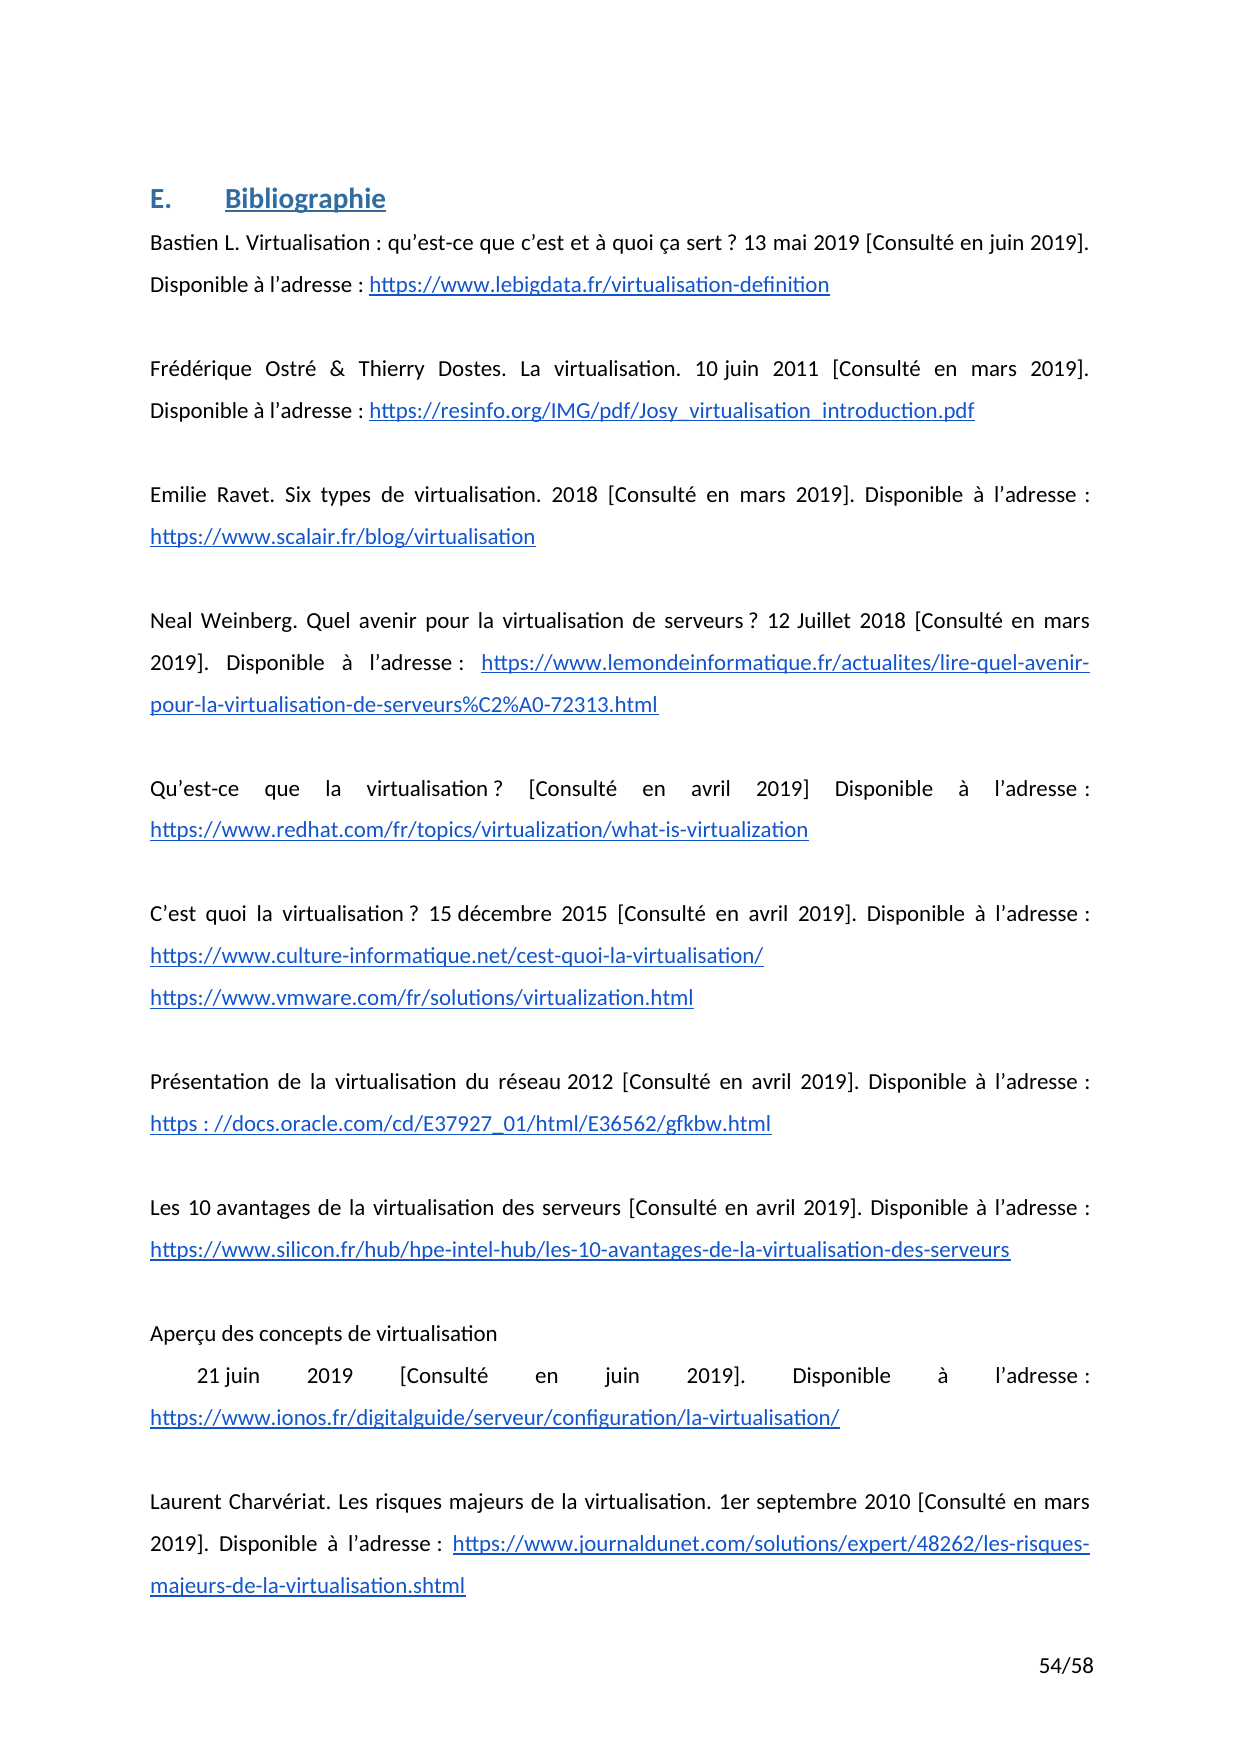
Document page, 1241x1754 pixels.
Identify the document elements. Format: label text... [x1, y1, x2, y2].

text Neal Weinberg. Quel avenir pour la virtualisation de serveurs ? 12 Juillet 2018 [Consulté en mars 2019]. Disponible à l’adresse : https://www.lemondeinformatique.fr/actualites/lire-quel-avenir-pour-la-virtualisation-de-serveurs%C2%A0-72313.html [150, 606, 1090, 718]
text Aperçu des concepts de virtualisation [150, 1319, 1090, 1347]
text Qu’est-ce que la virtualisation ? [Consulté en avril 2019] Disponible à l’adresse : https://www.redhat.com/fr/topics/virtualization/what-is-virtualization [150, 774, 1090, 844]
text Bastien L. Virtualisation : qu’est-ce que c’est et à quoi ça sert ? 13 mai 2019 [Consulté en juin 2019]. Disponible à l’adresse : https://www.lebigdata.fr/virtualisation-definition [150, 228, 1090, 298]
text Laurent Charvériat. Les risques majeurs de la virtualisation. 1er septembre 2010 [Consulté en mars 2019]. Disponible à l’adresse : https://www.journaldunet.com/solutions/expert/48262/les-risques-majeurs-de-la-virtualisation.shtml [150, 1487, 1090, 1599]
text C’est quoi la virtualisation ? 15 décembre 2015 [Consulté en avril 2019]. Disponible à l’adresse : https://www.culture-informatique.net/cest-quoi-la-virtualisation/ [150, 899, 1090, 969]
text Présentation de la virtualisation du réseau 2012 [Consulté en avril 2019]. Disponible à l’adresse : https : //docs.oracle.com/cd/E37927_01/html/E36562/gfkbw.html [150, 1067, 1090, 1137]
text https://www.vmware.com/fr/solutions/virtualization.html [150, 983, 1090, 1012]
text 21 juin 2019 [Consulté en juin 2019]. Disponible à l’adresse : https://www.ionos.fr/digitalguide/serveur/configuration/la-virtualisation/ [150, 1361, 1090, 1431]
subtitle Bibliographie [150, 180, 1090, 215]
text Emilie Ravet. Six types de virtualisation. 2018 [Consulté en mars 2019]. Disponible à l’adresse : https://www.scalair.fr/blog/virtualisation [150, 480, 1090, 550]
text Frédérique Ostré & Thierry Dostes. La virtualisation. 10 juin 2011 [Consulté en mars 2019]. Disponible à l’adresse : https://resinfo.org/IMG/pdf/Josy_virtualisation_introduction.pdf [150, 354, 1090, 424]
text Les 10 avantages de la virtualisation des serveurs [Consulté en avril 2019]. Disponible à l’adresse : https://www.silicon.fr/hub/hpe-intel-hub/les-10-avantages-de-la-virtualisation-des-serveurs [150, 1193, 1090, 1263]
